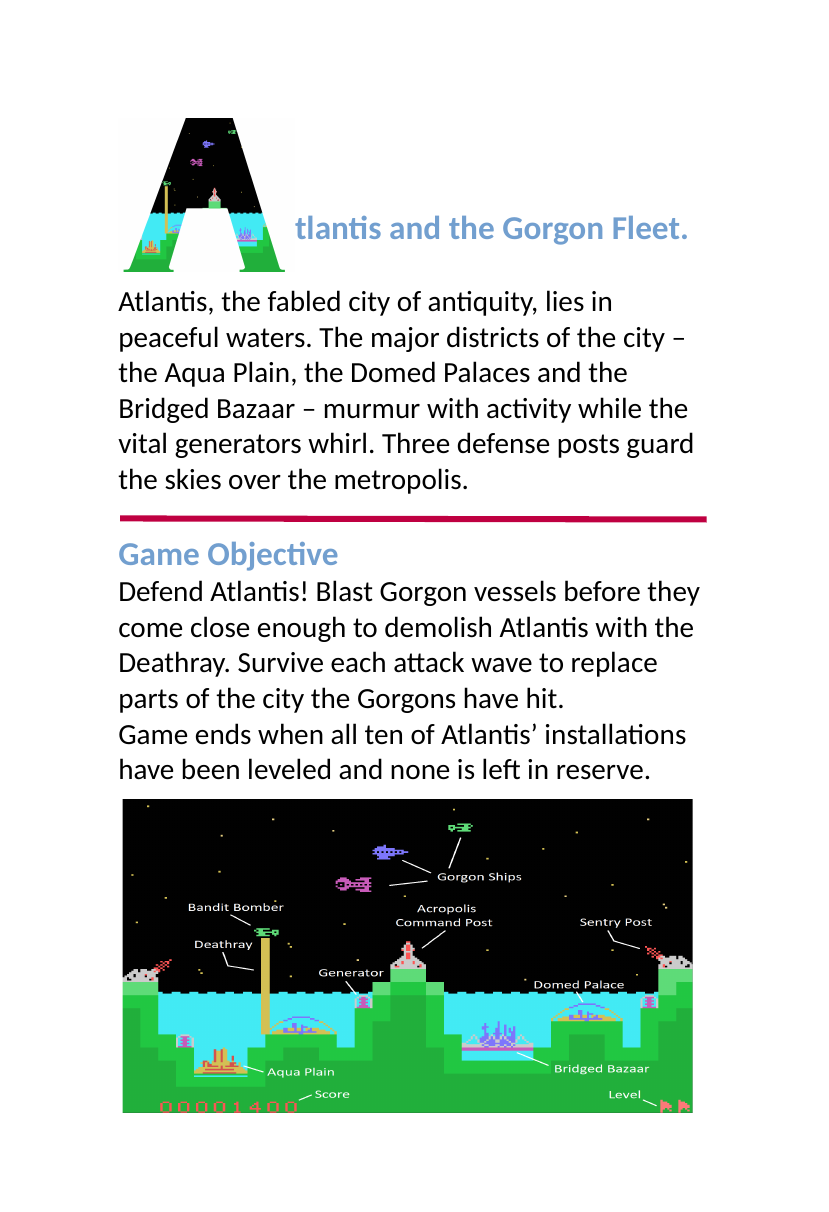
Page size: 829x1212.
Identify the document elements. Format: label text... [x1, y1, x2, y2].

picture [122, 799, 693, 1113]
text Atlantis, the fabled city of antiquity, lies in peaceful waters. The major districts of the city – the Aqua Plain, the Domed Palaces and the Bridged Bazaar – murmur with activity while the vital generators whirl. Three defense posts guard the skies over the metropolis. [118, 283, 710, 497]
text tlantis and the Gorgon Fleet. [295, 207, 710, 247]
text Game ends when all ten of Atlantis’ installations have been leveled and none is left in reserve. [118, 716, 710, 787]
picture [118, 118, 295, 272]
text Defend Atlantis! Blast Gorgon vessels before they come close enough to demolish Atlantis with the Deathray. Survive each attack wave to replace parts of the city the Gorgons have hit. [118, 573, 710, 716]
text Game Objective [118, 532, 710, 573]
